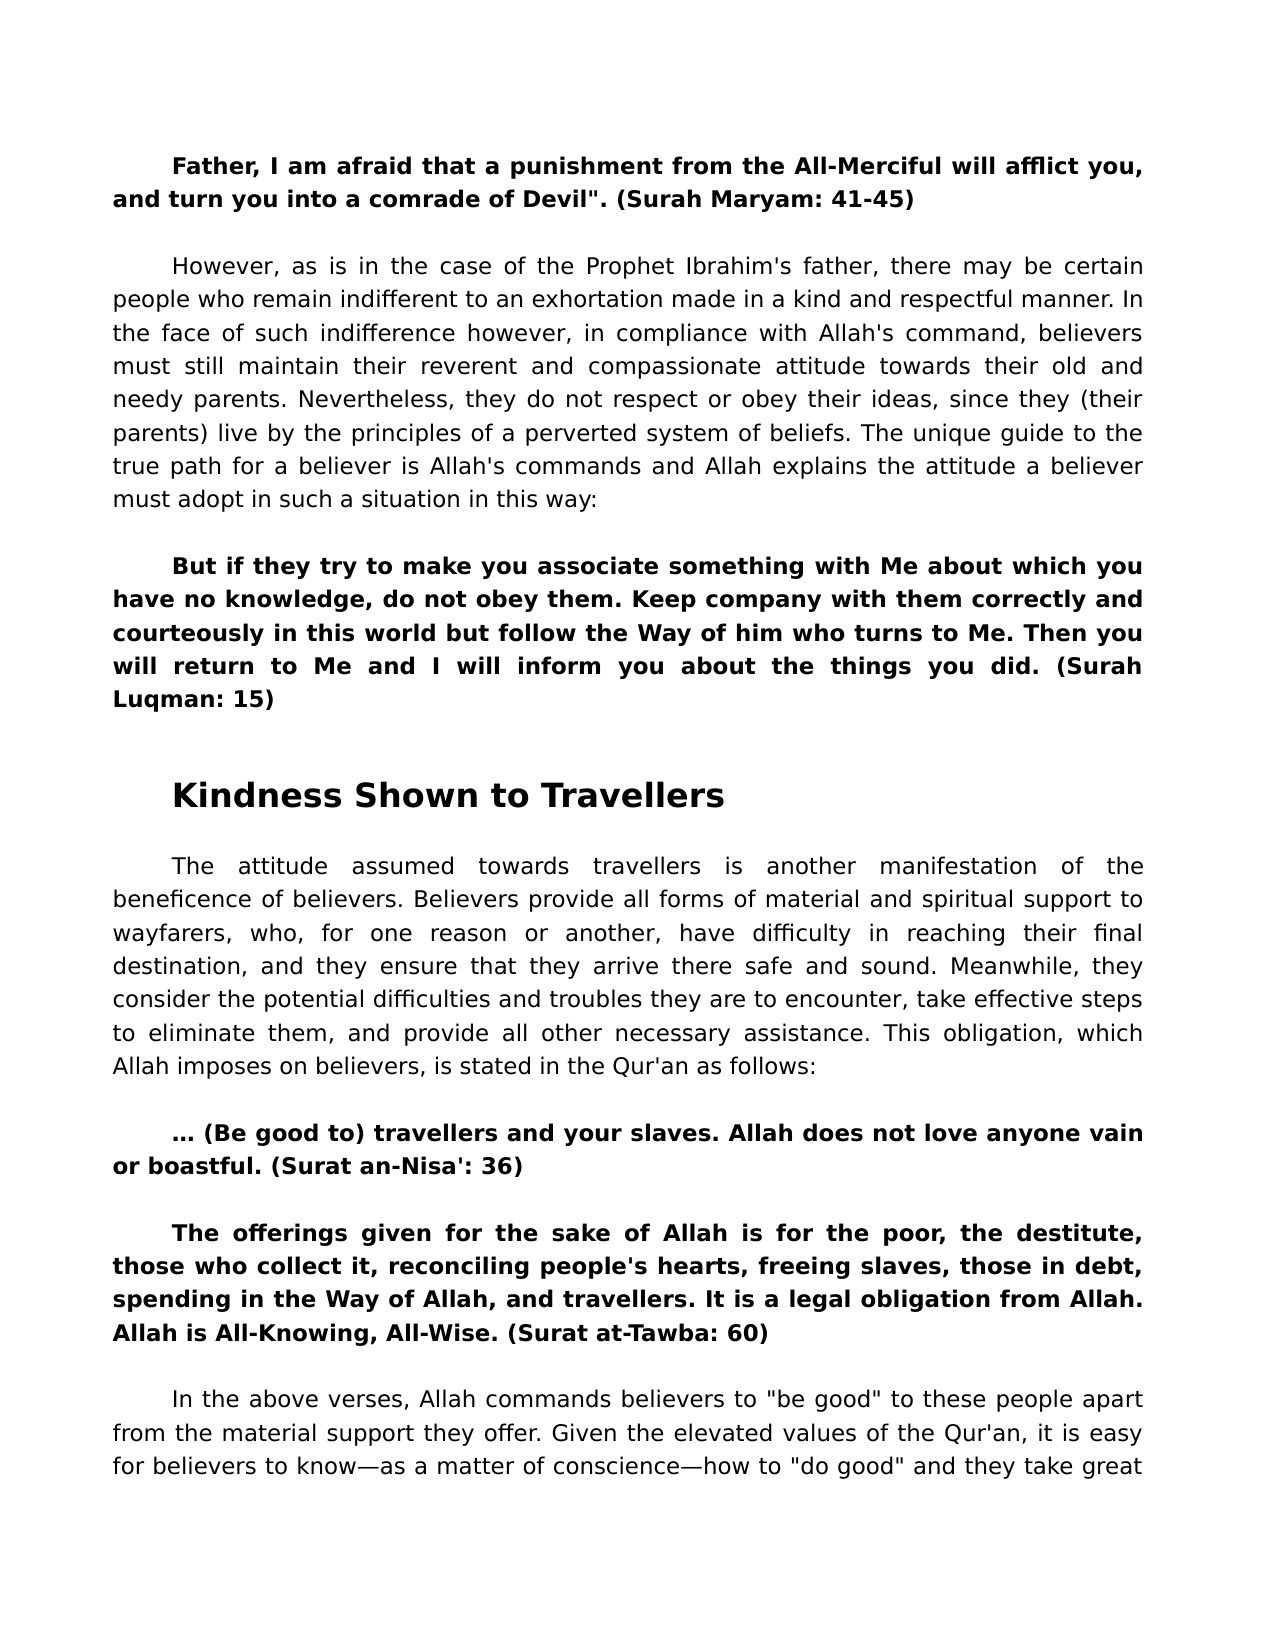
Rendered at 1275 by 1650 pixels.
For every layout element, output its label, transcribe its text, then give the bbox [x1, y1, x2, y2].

text But if they try to make you associate something with Me about which you have no knowledge, do not obey them. Keep company with them correctly and courteously in this world but follow the Way of him who turns to Me. Then you will return to Me and I will inform you about the things you did. (Surah Luqman: 15) [112, 548, 1145, 714]
text In the above verses, Allah commands believers to "be good" to these people apart from the material support they offer. Given the elevated values of the Qur'an, it is easy for believers to know—as a matter of conscience—how to "do good" and they take great [112, 1381, 1145, 1481]
text The attitude assumed towards travellers is another manifestation of the beneficence of believers. Believers provide all forms of material and spiritual support to wayfarers, who, for one reason or another, have difficulty in reaching their final destination, and they ensure that they arrive there safe and sound. Meanwhile, they consider the potential difficulties and troubles they are to encounter, take effective steps to eliminate them, and provide all other necessary assistance. This obligation, which Allah imposes on believers, is stated in the Qur'an as follows: [112, 848, 1145, 1081]
text Kindness Shown to Travellers [112, 781, 1145, 814]
text However, as is in the case of the Prophet Ibrahim's father, there may be certain people who remain indifferent to an exhortation made in a kind and respectful manner. In the face of such indifference however, in compliance with Allah's command, believers must still maintain their reverent and compassionate attitude towards their old and needy parents. Nevertheless, they do not respect or obey their ideas, since they (their parents) live by the principles of a perverted system of beliefs. The unique guide to the true path for a believer is Allah's commands and Allah explains the attitude a believer must adopt in such a situation in this way: [112, 248, 1145, 514]
text … (Be good to) travellers and your slaves. Allah does not love anyone vain or boastful. (Surat an-Nisa': 36) [112, 1114, 1145, 1181]
text Father, I am afraid that a punishment from the All-Merciful will afflict you, and turn you into a comrade of Devil". (Surah Maryam: 41-45) [112, 148, 1145, 214]
text The offerings given for the sake of Allah is for the poor, the destitute, those who collect it, reconciling people's hearts, freeing slaves, those in debt, spending in the Way of Allah, and travellers. It is a legal obligation from Allah. Allah is All-Knowing, All-Wise. (Surat at-Tawba: 60) [112, 1214, 1145, 1348]
